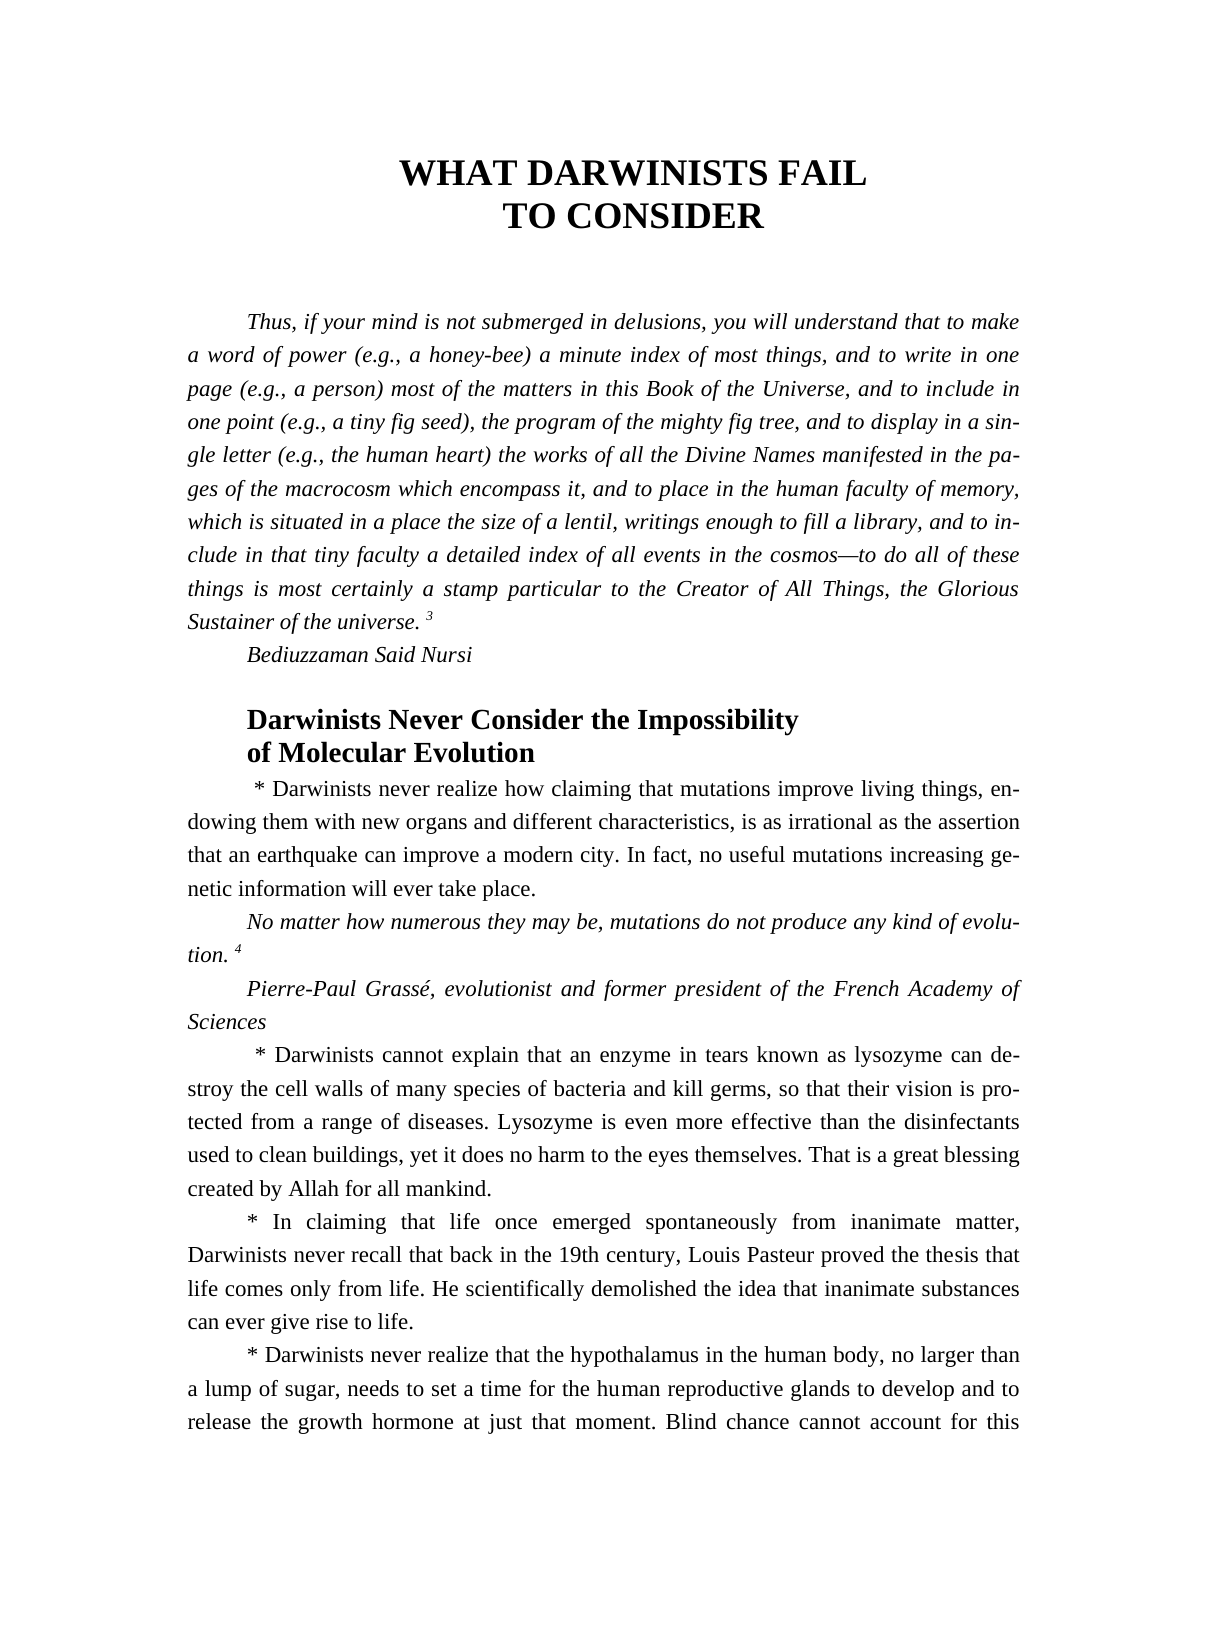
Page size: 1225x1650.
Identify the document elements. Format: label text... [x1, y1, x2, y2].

text TO CONSIDER [187, 193, 1020, 236]
text Be­di­uz­za­man Sa­id Nur­si [187, 636, 1020, 669]
text Thus, if your mind is not sub­merged in de­lu­sions, you will un­der­stand that to make a word of pow­er (e.g., a hon­ey-bee) a minute in­dex of most things, and to write in one page (e.g., a per­son) most of the mat­ters in this Book of the Universe, and to in­clude in one point (e.g., a ti­ny fig seed), the pro­gram of the mighty fig tree, and to dis­play in a sin­gle let­ter (e.g., the hu­man heart) the works of all the Divine Names man­i­fest­ed in the pa­ges of the mac­ro­cosm which en­com­pass it, and to place in the hu­man fac­ul­ty of mem­o­ry, which is sit­u­at­ed in a place the size of a len­til, writ­ings enough to fill a li­brary, and to in­clude in that ti­ny fac­ul­ty a de­tailed in­dex of all events in the cos­mos—to do all of these things is most cer­tain­ly a stamp par­tic­u­lar to the Creator of All Things, the Glorious Sustainer of the uni­verse. 3 [187, 303, 1020, 636]
text * Darwinists can­not ex­plain that an en­zyme in tears known as ly­soz­yme can de­stroy the cell walls of many spe­cies of bac­te­ria and kill germs, so that their vi­sion is pro­tect­ed from a range of dis­eas­es. Lysozyme is even more ef­fect­ive than the dis­in­fect­ants used to clean build­ings, yet it does no harm to the eyes them­selves. That is a great bless­ing cre­at­ed by Allah for all man­kind. [187, 1036, 1020, 1203]
text Darwinists Never Consider the Impossibility [187, 703, 1020, 736]
text No mat­ter how nu­mer­ous they may be, mu­ta­tions do not pro­duce any kind of ev­o­lu­tion. 4 [187, 903, 1020, 969]
text * In claim­ing that life once emerged spon­ta­ne­ous­ly from in­an­i­mate mat­ter, Darwinists nev­er re­call that back in the 19th cen­tu­ry, Louis Pasteur proved the the­sis that life comes on­ly from life. He sci­en­tif­i­cal­ly de­mol­ished the idea that in­an­i­mate sub­stan­ces can ev­er give rise to life. [187, 1203, 1020, 1336]
text Pierre-Paul Grassé, ev­o­lu­tion­ist and former pres­i­dent of the French Academy of Sciences [187, 969, 1020, 1036]
text * Darwinists nev­er re­al­ize how claim­ing that mu­ta­tions im­prove liv­ing things, en­dow­ing them with new or­gans and dif­fer­ent char­ac­ter­is­tics, is as ir­ra­tion­al as the as­ser­tion that an earth­quake can im­prove a mod­ern city. In fact, no use­ful mu­ta­tions in­creas­ing ge­net­ic in­for­ma­tion will ev­er take place. [187, 769, 1020, 903]
text * Darwinists nev­er re­al­ize that the hy­po­thal­a­mus in the hu­man body, no larg­er than a lump of sug­ar, needs to set a time for the hu­man re­pro­duc­tive glands to de­vel­op and to re­lease the growth hor­mone at just that mo­ment. Blind chance can­not ac­count for this [187, 1336, 1020, 1436]
text WHAT DARWINISTS FAIL [187, 150, 1020, 193]
text of Molecular Evolution [187, 736, 1020, 769]
